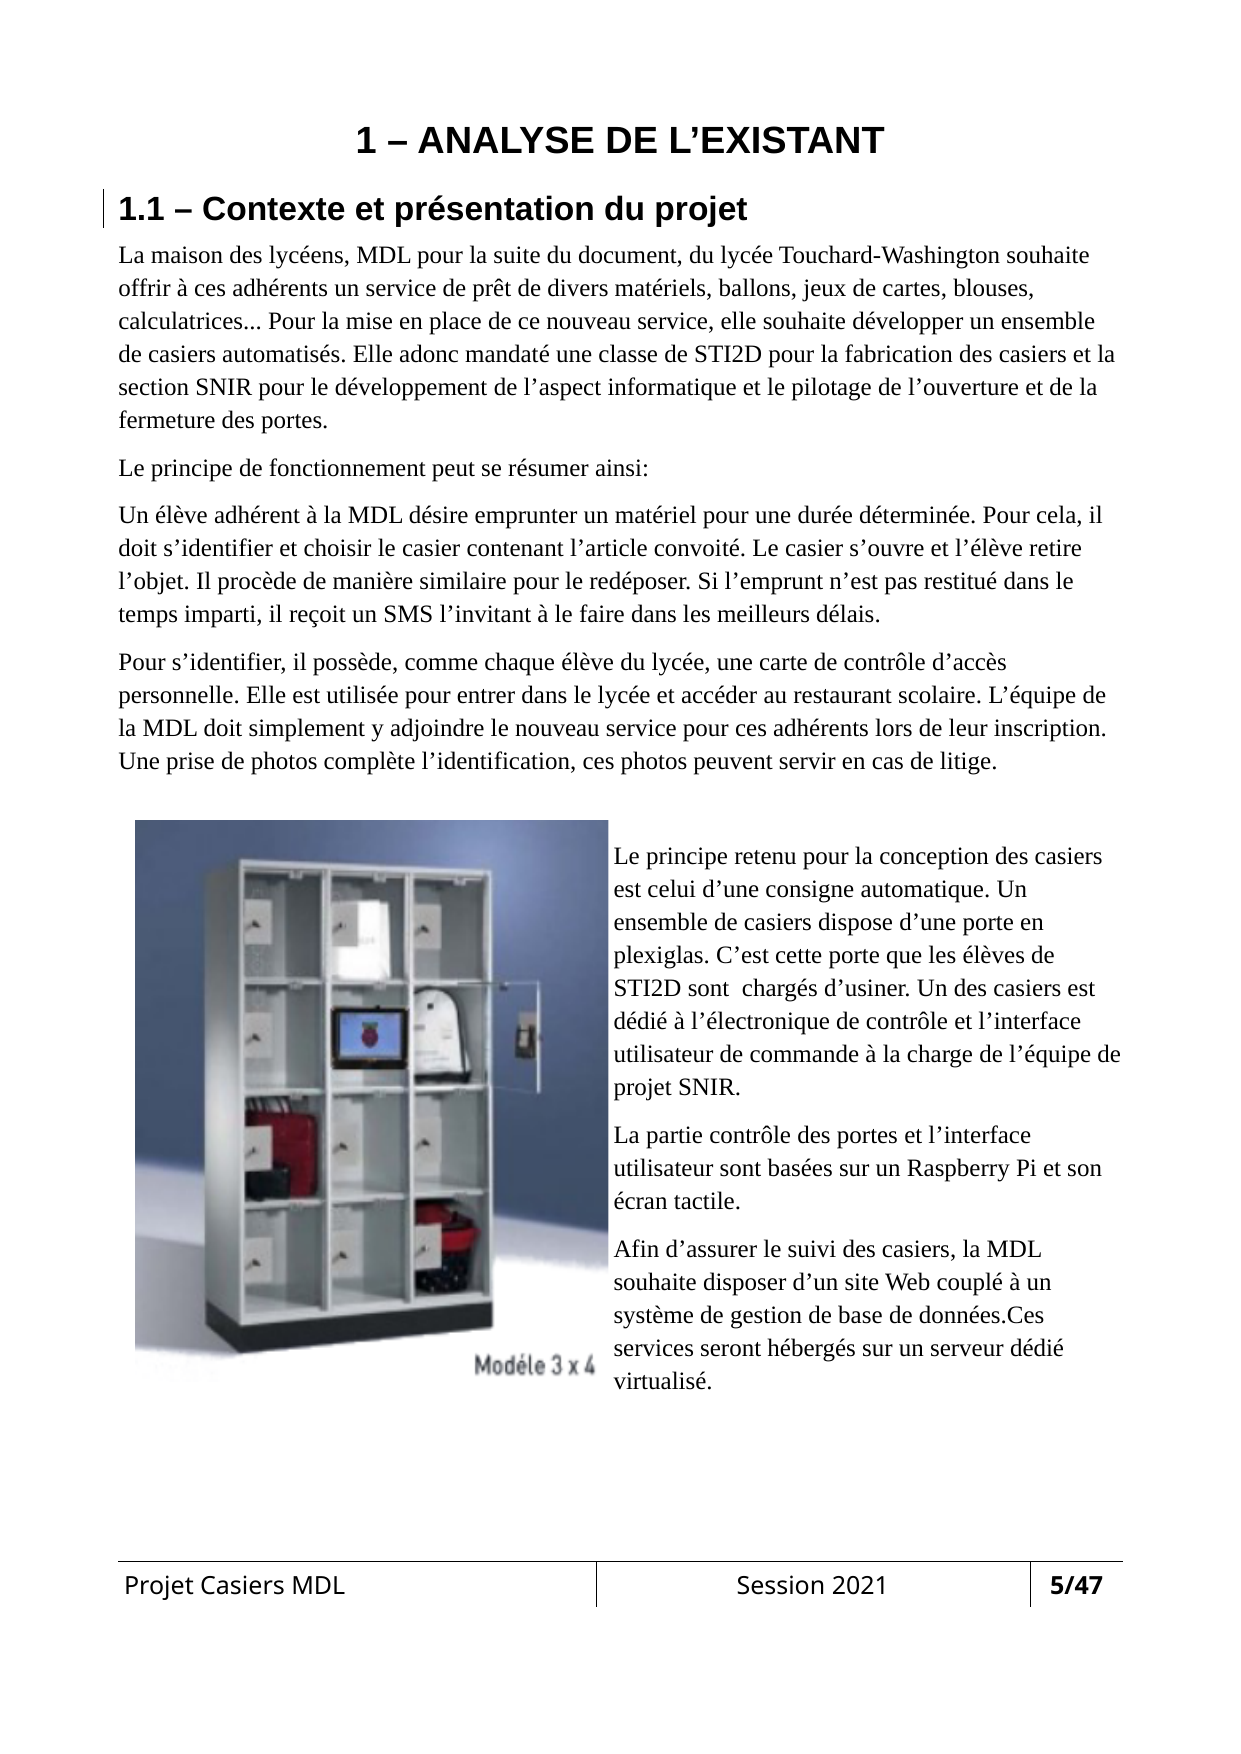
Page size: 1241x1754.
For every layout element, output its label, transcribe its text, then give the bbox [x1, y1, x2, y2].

picture [135, 820, 609, 1382]
text Un élève adhérent à la MDL désire emprunter un matériel pour une durée déterminée. Pour cela, il doit s’identifier et choisir le casier contenant l’article convoité. Le casier s’ouvre et l’élève retire l’objet. Il procède de manière similaire pour le redéposer. Si l’emprunt n’est pas restitué dans le temps imparti, il reçoit un SMS l’invitant à le faire dans les meilleurs délais. [118, 500, 1122, 628]
text Le principe retenu pour la conception des casiers est celui d’une consigne automatique. Un ensemble de casiers dispose d’une porte en plexiglas. C’est cette porte que les élèves de STI2D sont chargés d’usiner. Un des casiers est dédié à l’électronique de contrôle et l’interface utilisateur de commande à la charge de l’équipe de projet SNIR. [613, 841, 1122, 1101]
subtitle 1.1 – Contexte et présentation du projet [118, 189, 1122, 227]
text La partie contrôle des portes et l’interface utilisateur sont basées sur un Raspberry Pi et son écran tactile. [613, 1120, 1122, 1215]
text Le principe de fonctionnement peut se résumer ainsi: [118, 453, 1122, 481]
text La maison des lycéens, MDL pour la suite du document, du lycée Touchard-Washington souhaite offrir à ces adhérents un service de prêt de divers matériels, ballons, jeux de cartes, blouses, calculatrices... Pour la mise en place de ce nouveau service, elle souhaite développer un ensemble de casiers automatisés. Elle adonc mandaté une classe de STI2D pour la fabrication des casiers et la section SNIR pour le développement de l’aspect informatique et le pilotage de l’ouverture et de la fermeture des portes. [118, 240, 1122, 434]
text Pour s’identifier, il possède, comme chaque élève du lycée, une carte de contrôle d’accès personnelle. Elle est utilisée pour entrer dans le lycée et accéder au restaurant scolaire. L’équipe de la MDL doit simplement y adjoindre le nouveau service pour ces adhérents lors de leur inscription. Une prise de photos complète l’identification, ces photos peuvent servir en cas de litige. [118, 647, 1122, 775]
text Afin d’assurer le suivi des casiers, la MDL souhaite disposer d’un site Web couplé à un système de gestion de base de données.Ces services seront hébergés sur un serveur dédié virtualisé. [118, 1234, 1122, 1394]
subtitle 1 – ANALYSE DE L’EXISTANT [118, 118, 1122, 162]
